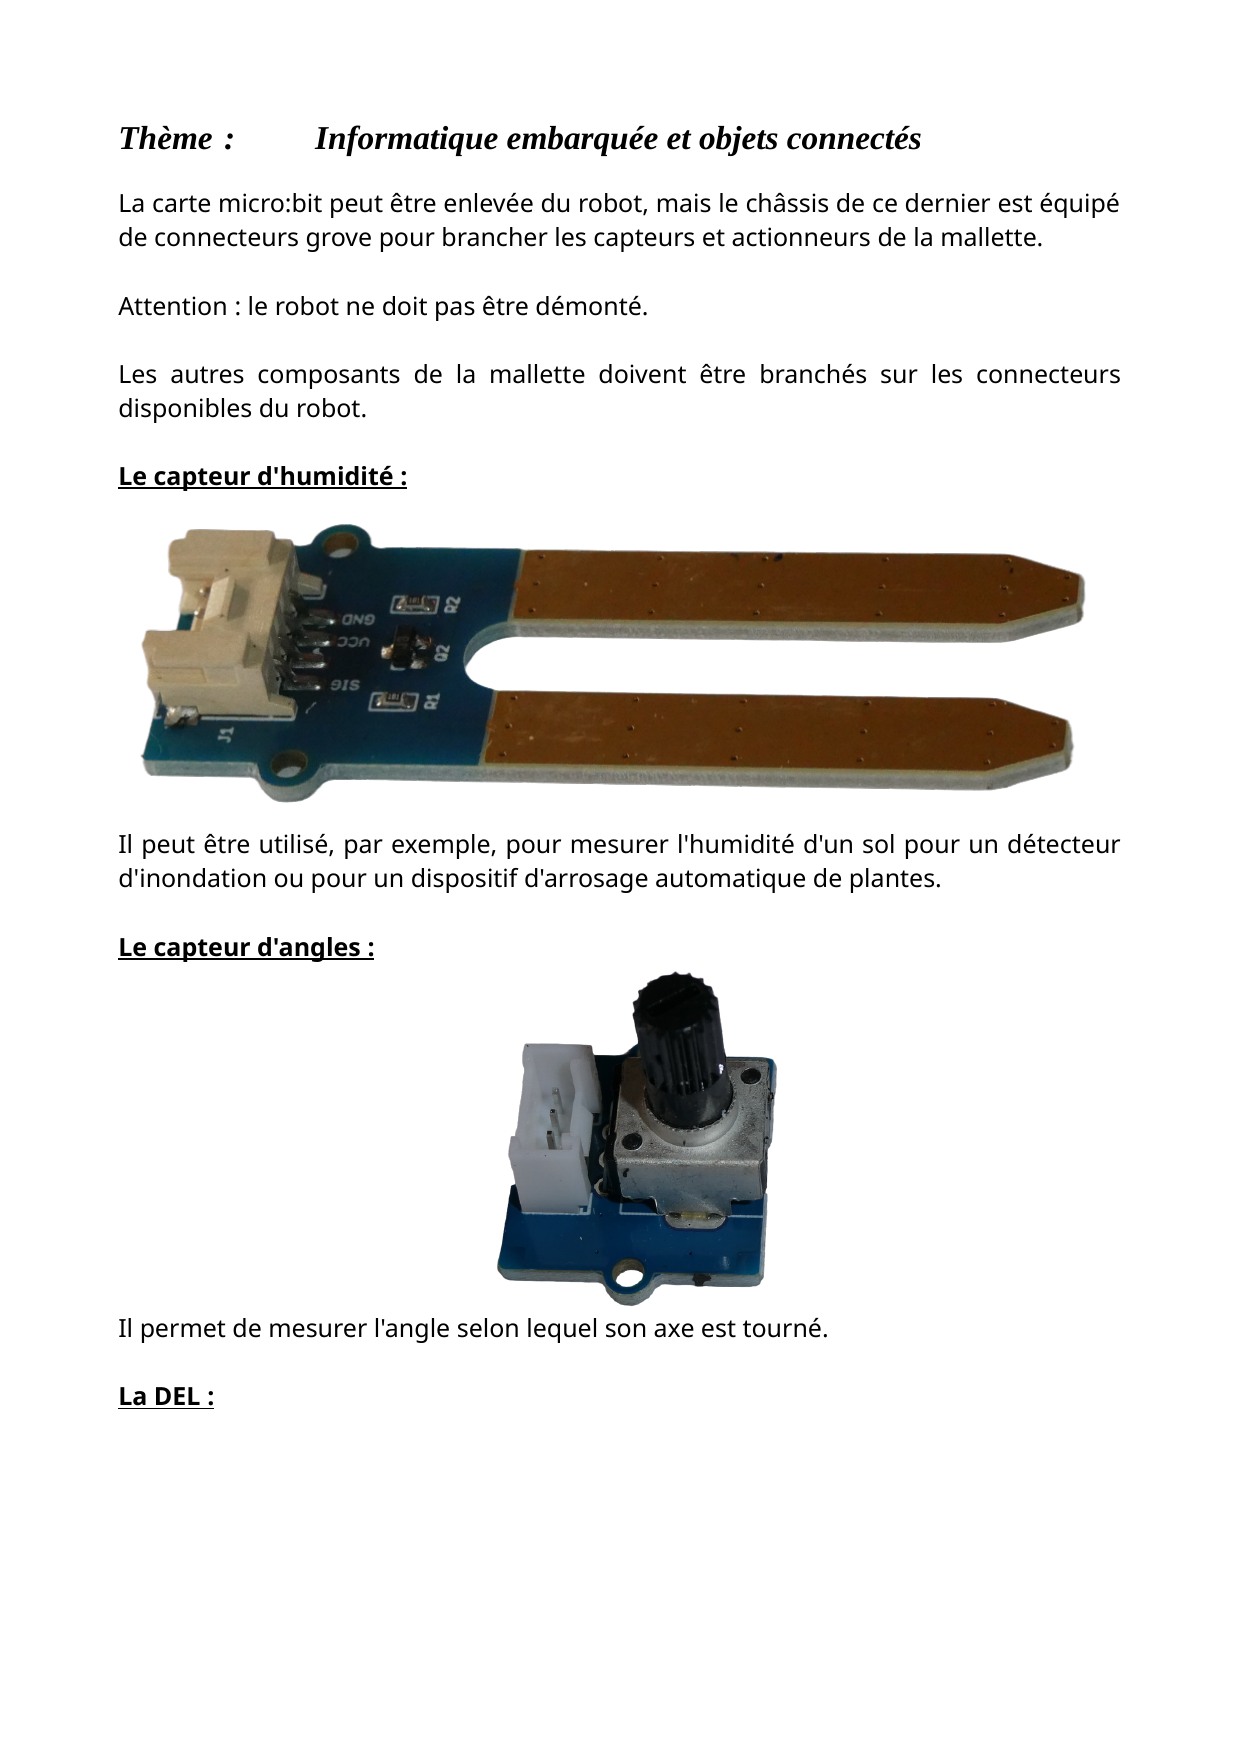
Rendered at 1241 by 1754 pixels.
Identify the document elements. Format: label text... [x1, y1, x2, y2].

text La DEL : [118, 1379, 1122, 1413]
text Il peut être utilisé, par exemple, pour mesurer l'humidité d'un sol pour un détecteur d'inondation ou pour un dispositif d'arrosage automatique de plantes. [118, 827, 1122, 895]
text Il permet de mesurer l'angle selon lequel son axe est tourné. [118, 963, 1122, 1345]
text Attention : le robot ne doit pas être démonté. [118, 288, 1122, 322]
text Les autres composants de la mallette doivent être branchés sur les connecteurs disponibles du robot. [118, 356, 1122, 424]
picture [118, 492, 1123, 827]
picture [458, 963, 783, 1311]
text Le capteur d'angles : [118, 929, 1122, 963]
text Le capteur d'humidité : [118, 458, 1122, 492]
text La carte micro:bit peut être enlevée du robot, mais le châssis de ce dernier est équipé de connecteurs grove pour brancher les capteurs et actionneurs de la mallette. [118, 186, 1122, 254]
